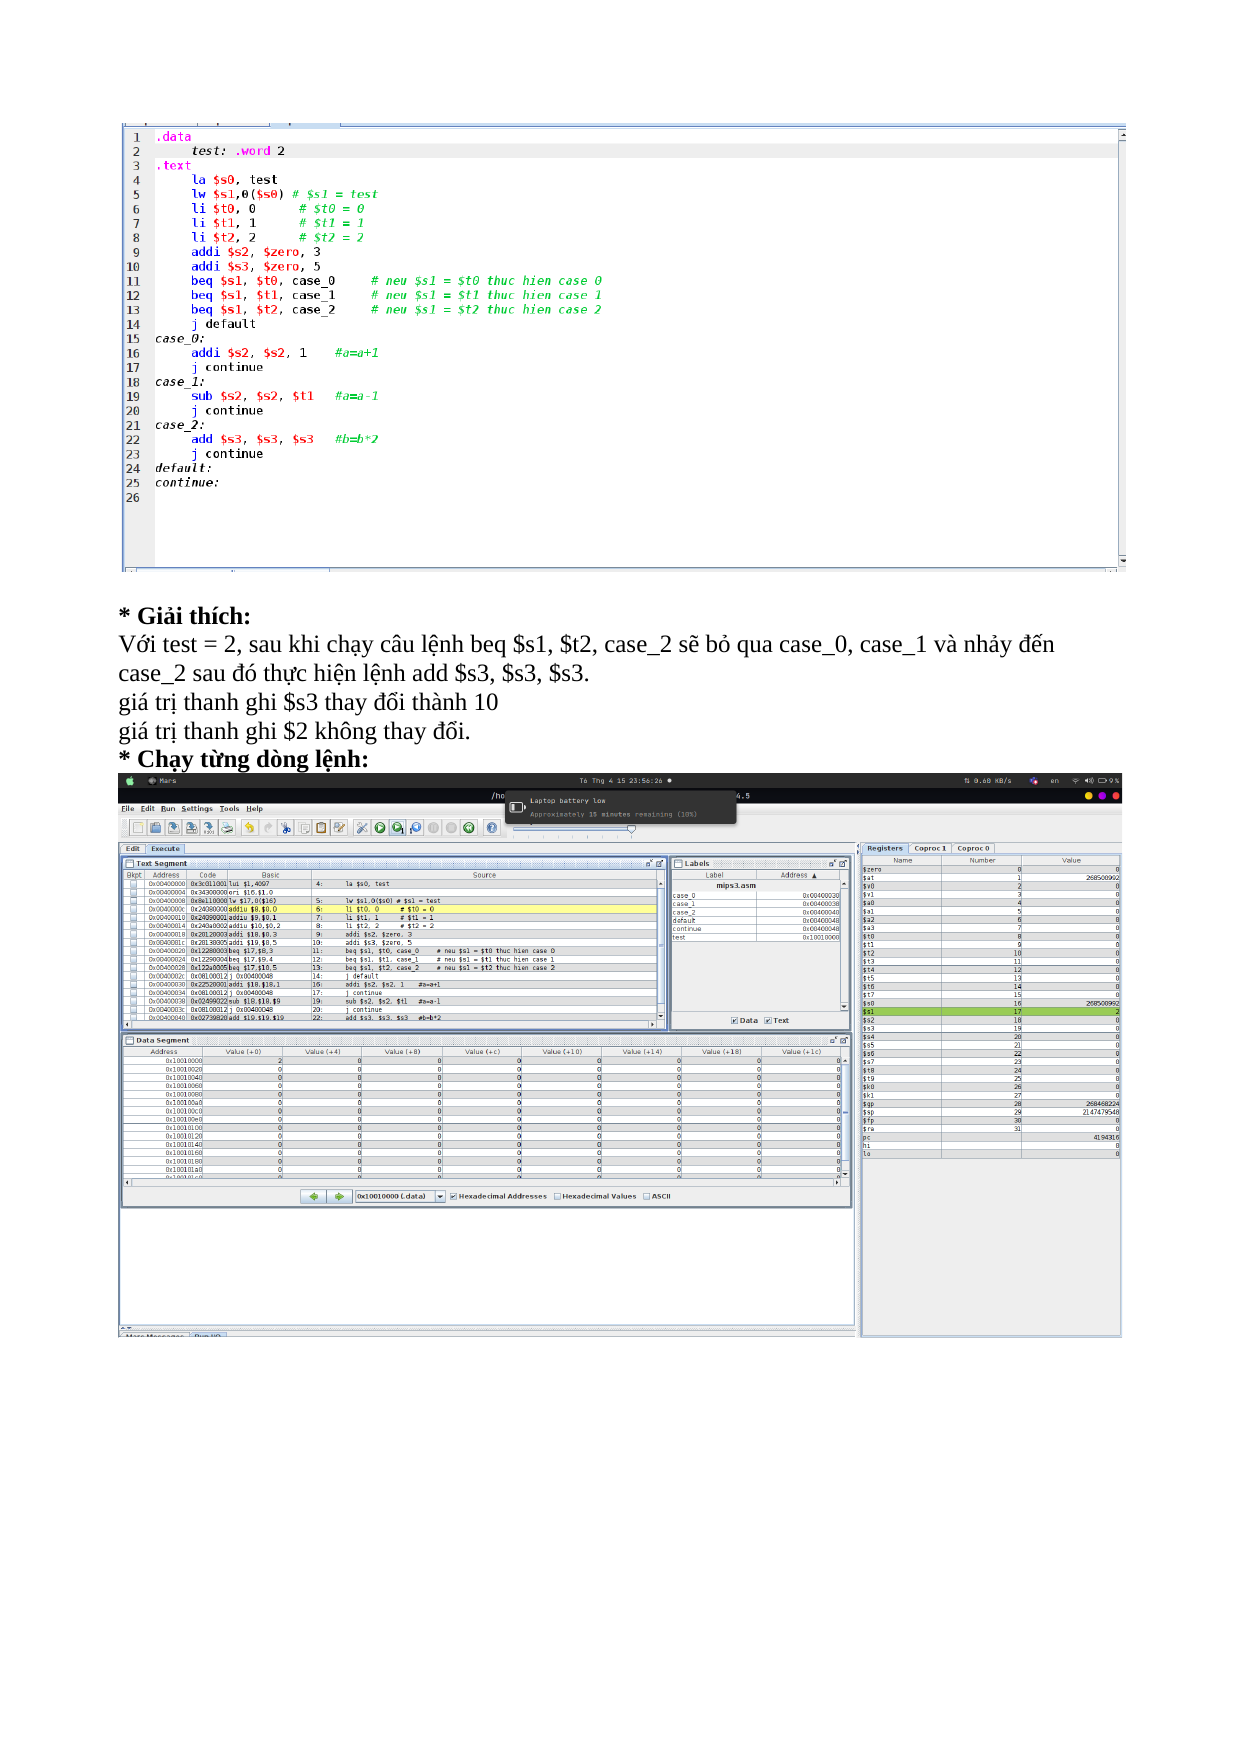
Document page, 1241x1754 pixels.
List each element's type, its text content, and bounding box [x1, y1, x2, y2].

text Với test = 2, sau khi chạy câu lệnh beq $s1, $t2, case_2 sẽ bỏ qua case_0, case_1 và nhảy đến case_2 sau đó thực hiện lệnh add $s3, $s3, $s3. [118, 629, 1122, 687]
picture [121, 123, 1126, 572]
text giá trị thanh ghi $s3 thay đổi thành 10 [118, 687, 1122, 716]
text * Giải thích: [118, 601, 1122, 629]
text * Chạy từng dòng lệnh: [118, 744, 1122, 773]
text giá trị thanh ghi $2 không thay đổi. [118, 716, 1122, 744]
picture [118, 773, 1123, 1338]
